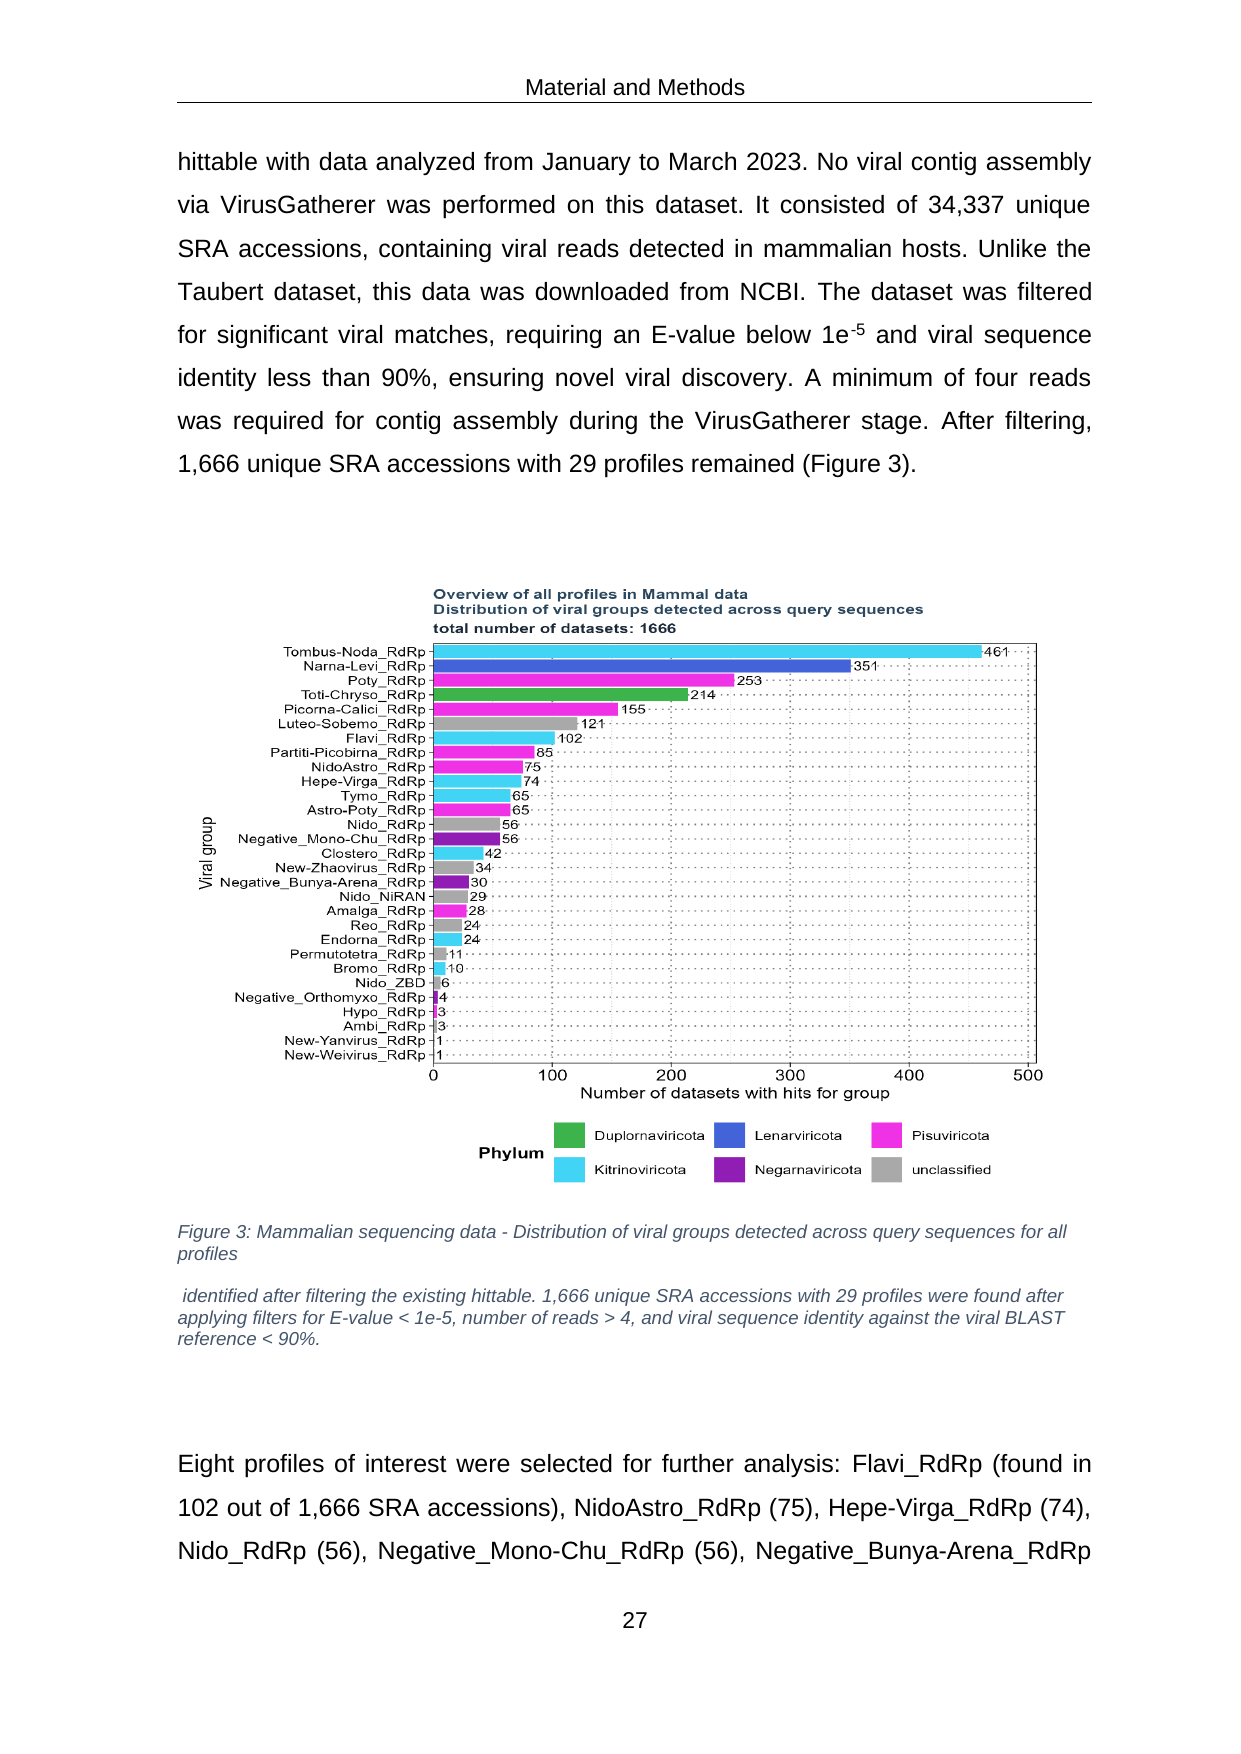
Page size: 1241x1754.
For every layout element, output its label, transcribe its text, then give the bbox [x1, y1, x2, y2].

text hittable with data analyzed from January to March 2023. No viral contig assembly via VirusGatherer was performed on this dataset. It consisted of 34,337 unique SRA accessions, containing viral reads detected in mammalian hosts. Unlike the Taubert dataset, this data was downloaded from NCBI. The dataset was filtered for significant viral matches, requiring an E-value below 1e-5 and viral sequence identity less than 90%, ensuring novel viral discovery. A minimum of four reads was required for contig assembly during the VirusGatherer stage. After filtering, 1,666 unique SRA accessions with 29 profiles remained (Figure 3). [177, 147, 1092, 478]
text identified after filtering the existing hittable. 1,666 unique SRA accessions with 29 profiles were found after applying filters for E-value < 1e-5, number of reads > 4, and viral sequence identity against the viral BLAST reference < 90%. [177, 1285, 1092, 1350]
text Eight profiles of interest were selected for further analysis: Flavi_RdRp (found in 102 out of 1,666 SRA accessions), NidoAstro_RdRp (75), Hepe-Virga_RdRp (74), Nido_RdRp (56), Negative_Mono-Chu_RdRp (56), Negative_Bunya-Arena_RdRp [177, 1449, 1092, 1564]
text Figure 3: Mammalian sequencing data - Distribution of viral groups detected across query sequences for all profiles [177, 1221, 1092, 1264]
